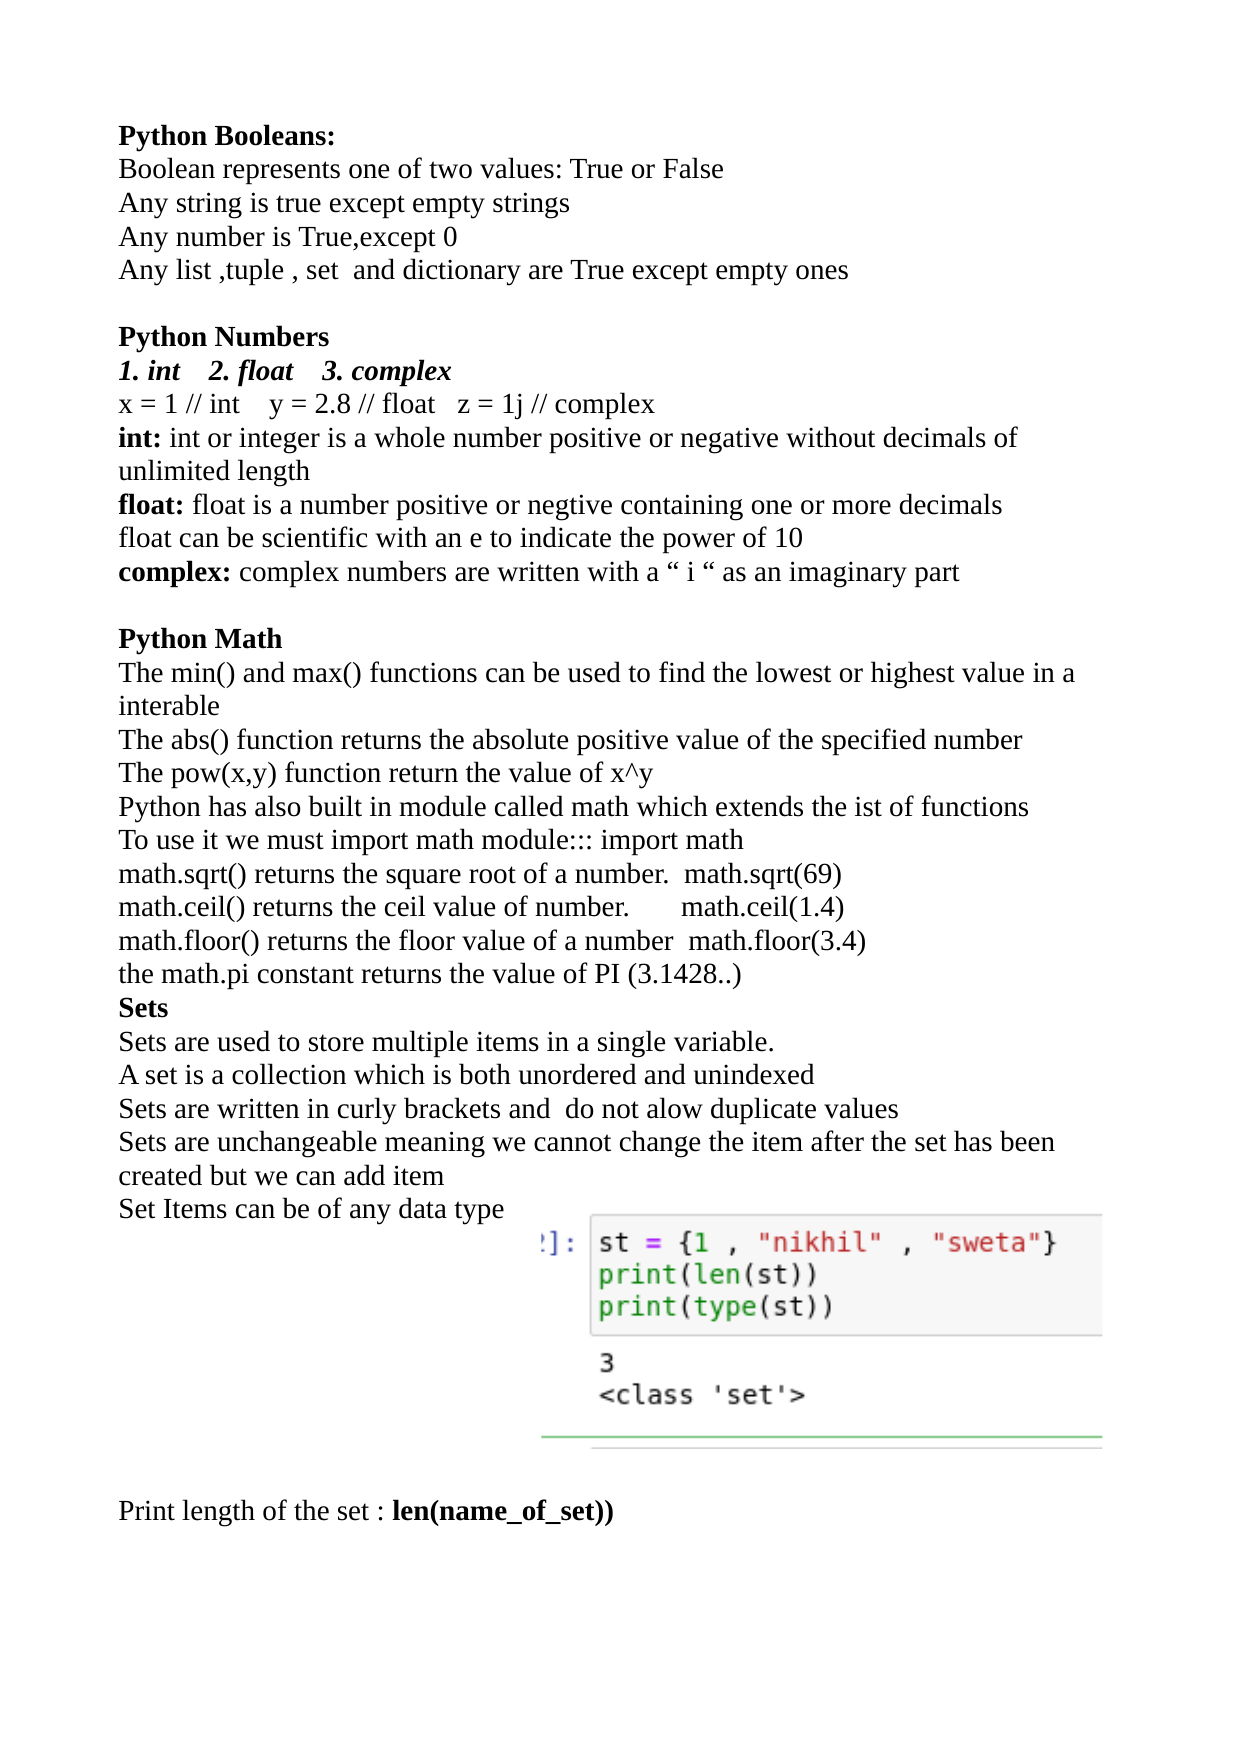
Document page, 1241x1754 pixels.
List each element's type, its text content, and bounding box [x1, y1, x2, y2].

text Sets are written in curly brackets and do not alow duplicate values [118, 1091, 1122, 1124]
text The min() and max() functions can be used to find the lowest or highest value in a interable [118, 655, 1122, 722]
text Sets are used to store multiple items in a single variable. [118, 1024, 1122, 1057]
text The abs() function returns the absolute positive value of the specified number [118, 722, 1122, 755]
text complex: complex numbers are written with a “ i “ as an imaginary part [118, 554, 1122, 588]
text Set Items can be of any data type [118, 1191, 1122, 1225]
text math.ceil() returns the ceil value of number. math.ceil(1.4) [118, 889, 1122, 923]
text Print length of the set : len(name_of_set)) [118, 1493, 1122, 1527]
text Python Numbers [118, 319, 1122, 353]
text int: int or integer is a whole number positive or negative without decimals of unlimited length [118, 420, 1122, 487]
text A set is a collection which is both unordered and unindexed [118, 1057, 1122, 1091]
text Python has also built in module called math which extends the ist of functions [118, 789, 1122, 822]
text Any list ,tuple , set and dictionary are True except empty ones [118, 252, 1122, 286]
text Sets [118, 990, 1122, 1024]
text math.floor() returns the floor value of a number math.floor(3.4) [118, 923, 1122, 957]
text Any number is True,except 0 [118, 219, 1122, 252]
text x = 1 // int y = 2.8 // float z = 1j // complex [118, 386, 1122, 420]
text float can be scientific with an e to indicate the power of 10 [118, 521, 1122, 554]
text The pow(x,y) function return the value of x^y [118, 755, 1122, 789]
text the math.pi constant returns the value of PI (3.1428..) [118, 957, 1122, 990]
text Boolean represents one of two values: True or False [118, 152, 1122, 185]
text 1. int 2. float 3. complex [118, 353, 1122, 386]
text Python Booleans: [118, 118, 1122, 152]
text float: float is a number positive or negtive containing one or more decimals [118, 487, 1122, 521]
picture [541, 1294, 672, 1449]
text To use it we must import math module::: import math [118, 822, 1122, 856]
text Sets are unchangeable meaning we cannot change the item after the set has been created but we can add item [118, 1124, 1122, 1191]
text math.sqrt() returns the square root of a number. math.sqrt(69) [118, 856, 1122, 889]
text Python Math [118, 621, 1122, 655]
text Any string is true except empty strings [118, 185, 1122, 219]
